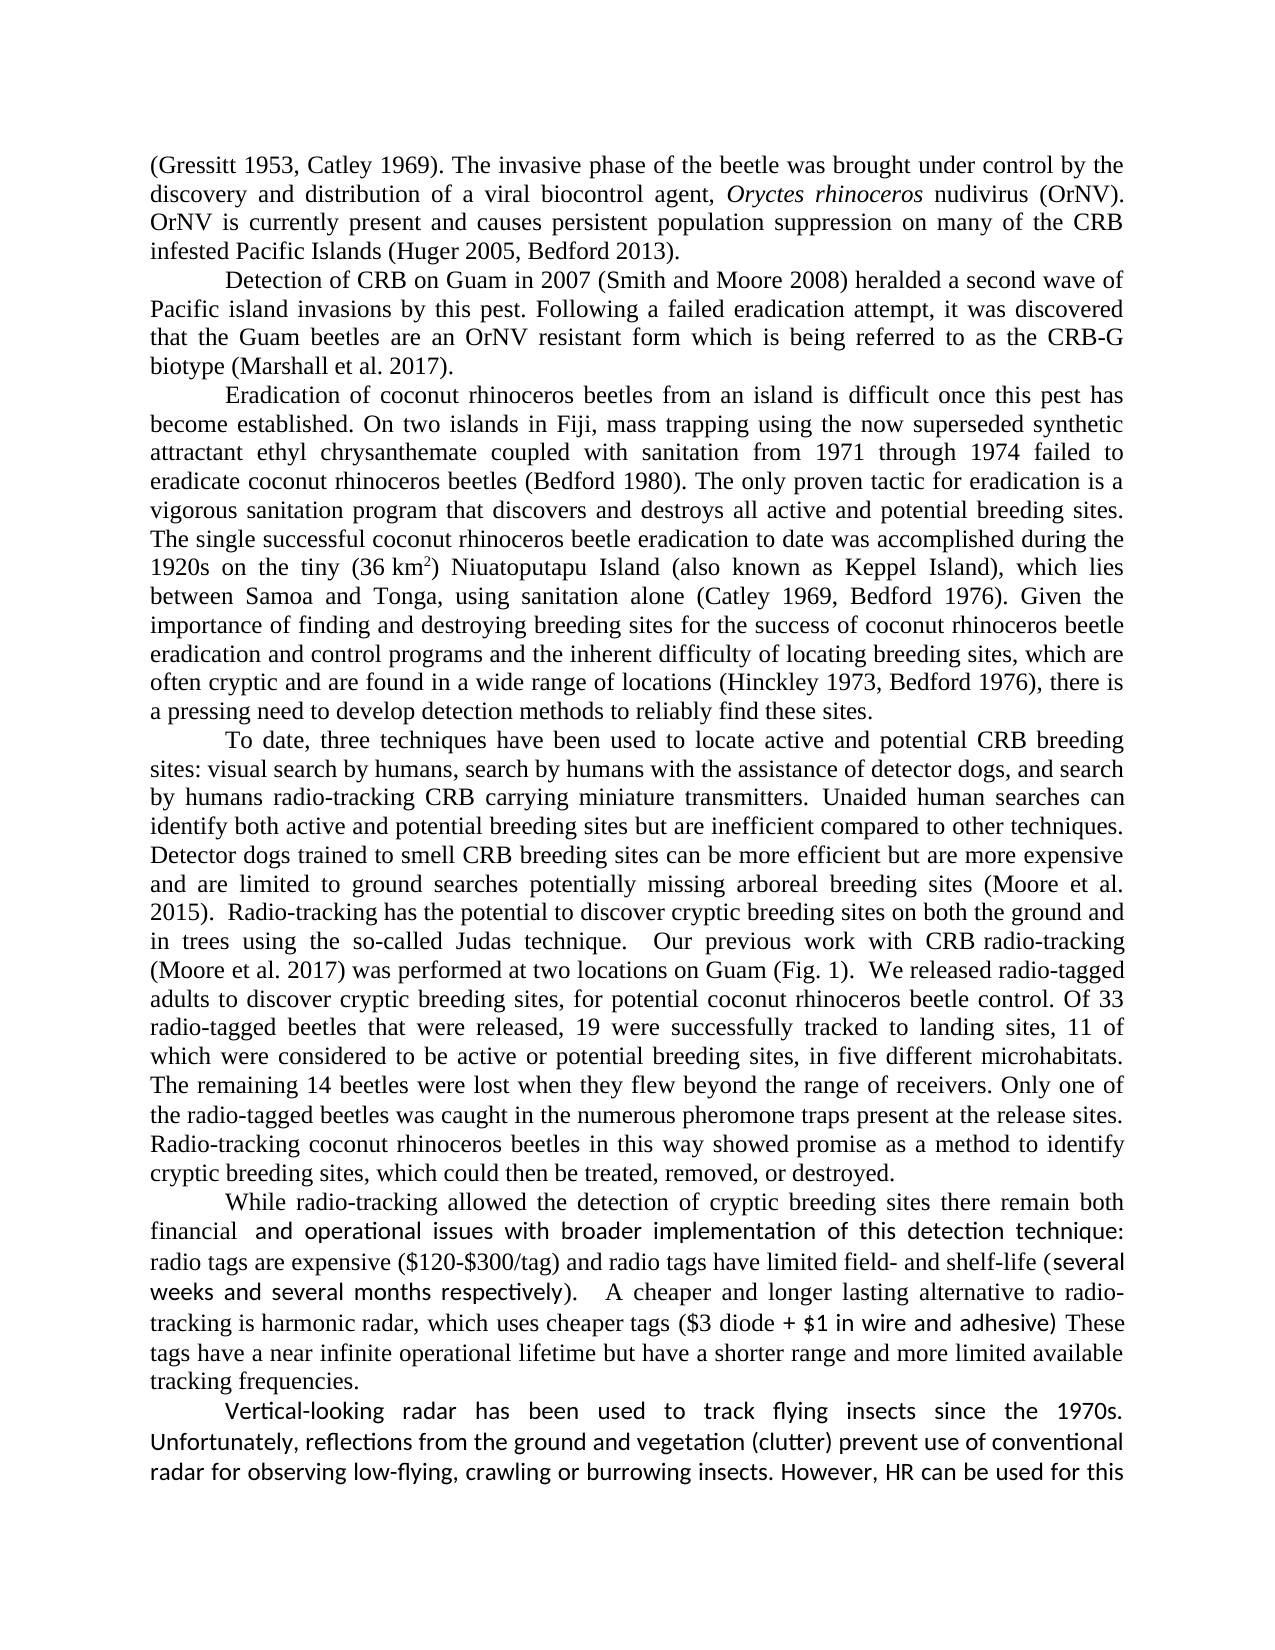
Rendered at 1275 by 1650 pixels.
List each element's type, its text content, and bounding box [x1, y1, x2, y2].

text Detection of CRB on Guam in 2007 (Smith and Moore 2008) heralded a second wave of Pacific island invasions by this pest. Following a failed eradication attempt, it was discovered that the Guam beetles are an OrNV resistant form which is being referred to as the CRB-G biotype (Marshall et al. 2017). [150, 265, 1125, 380]
text To date, three techniques have been used to locate active and potential CRB breeding sites: visual search by humans, search by humans with the assistance of detector dogs, and search by humans radio-tracking CRB carrying miniature transmitters. Unaided human searches can identify both active and potential breeding sites but are inefficient compared to other techniques. Detector dogs trained to smell CRB breeding sites can be more efficient but are more expensive and are limited to ground searches potentially missing arboreal breeding sites (Moore et al. 2015). Radio-tracking has the potential to discover cryptic breeding sites on both the ground and in trees using the so-called Judas technique. Our previous work with CRB radio-tracking (Moore et al. 2017) was performed at two locations on Guam (Fig. 1). We released radio-tagged adults to discover cryptic breeding sites, for potential coconut rhinoceros beetle control. Of 33 radio-tagged beetles that were released, 19 were successfully tracked to landing sites, 11 of which were considered to be active or potential breeding sites, in five different microhabitats. The remaining 14 beetles were lost when they flew beyond the range of receivers. Only one of the radio-tagged beetles was caught in the numerous pheromone traps present at the release sites. Radio-tracking coconut rhinoceros beetles in this way showed promise as a method to identify cryptic breeding sites, which could then be treated, removed, or destroyed. [150, 725, 1125, 1187]
text While radio-tracking allowed the detection of cryptic breeding sites there remain both financial and operational issues with broader implementation of this detection technique: radio tags are expensive ($120-$300/tag) and radio tags have limited field- and shelf-life (several weeks and several months respectively). A cheaper and longer lasting alternative to radio-tracking is harmonic radar, which uses cheaper tags ($3 diode + $1 in wire and adhesive) These tags have a near infinite operational lifetime but have a shorter range and more limited available tracking frequencies. [150, 1187, 1125, 1395]
text Eradication of coconut rhinoceros beetles from an island is difficult once this pest has become established. On two islands in Fiji, mass trapping using the now superseded synthetic attractant ethyl chrysanthemate coupled with sanitation from 1971 through 1974 failed to eradicate coconut rhinoceros beetles (Bedford 1980). The only proven tactic for eradication is a vigorous sanitation program that discovers and destroys all active and potential breeding sites. The single successful coconut rhinoceros beetle eradication to date was accomplished during the 1920s on the tiny (36 km2) Niuatoputapu Island (also known as Keppel Island), which lies between Samoa and Tonga, using sanitation alone (Catley 1969, Bedford 1976). Given the importance of finding and destroying breeding sites for the success of coconut rhinoceros beetle eradication and control programs and the inherent difficulty of locating breeding sites, which are often cryptic and are found in a wide range of locations (Hinckley 1973, Bedford 1976), there is a pressing need to develop detection methods to reliably find these sites. [150, 380, 1125, 725]
text Vertical-looking radar has been used to track flying insects since the 1970s. Unfortunately, reflections from the ground and vegetation (clutter) prevent use of conventional radar for observing low-flying, crawling or burrowing insects. However, HR can be used for this [150, 1395, 1125, 1487]
text (Gressitt 1953, Catley 1969). The invasive phase of the beetle was brought under control by the discovery and distribution of a viral biocontrol agent, Oryctes rhinoceros nudivirus (OrNV). OrNV is currently present and causes persistent population suppression on many of the CRB infested Pacific Islands (Huger 2005, Bedford 2013). [150, 150, 1125, 265]
